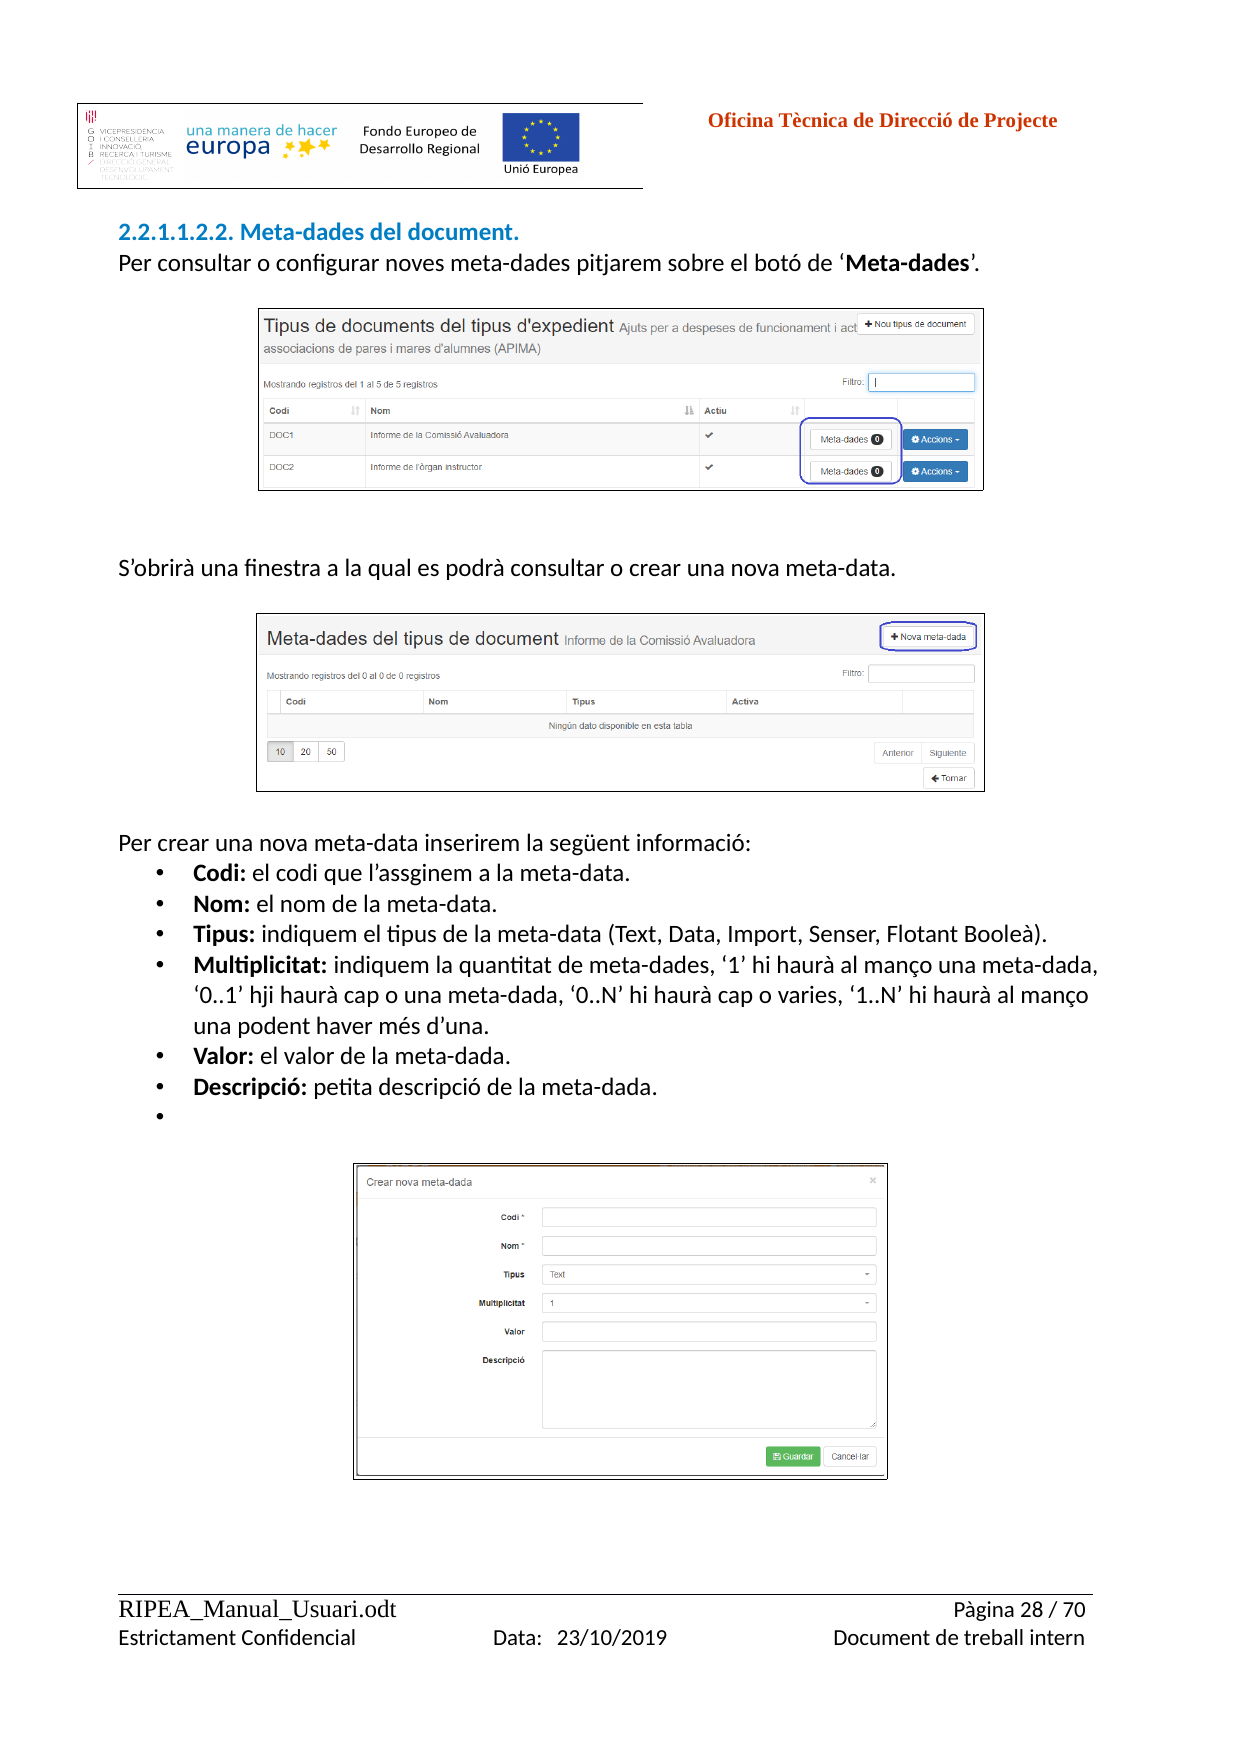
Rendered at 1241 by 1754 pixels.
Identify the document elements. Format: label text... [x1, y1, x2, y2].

list Multiplicitat: indiquem la quantitat de meta-dades, ‘1’ hi haurà al manço una meta-dada, ‘0..1’ hji haurà cap o una meta-dada, ‘0..N’ hi haurà cap o varies, ‘1..N’ hi haurà al manço una podent haver més d’una. [156, 949, 1122, 1040]
list Descripció: petita descripció de la meta-dada. [156, 1071, 1122, 1101]
picture [356, 1165, 885, 1476]
picture [82, 108, 178, 182]
picture [260, 311, 980, 488]
text Per consultar o configurar noves meta-dades pitjarem sobre el botó de ‘Meta-dades’. [118, 247, 1122, 277]
text S’obrirà una finestra a la qual es podrà consultar o crear una nova meta-data. [118, 552, 1122, 583]
text Per crear una nova meta-data inserirem la següent informació: [118, 827, 1122, 857]
list Valor: el valor de la meta-dada. [156, 1040, 1122, 1071]
list Codi: el codi que l’assginem a la meta-data. [156, 857, 1122, 888]
picture [184, 108, 585, 182]
list Nom: el nom de la meta-data. [156, 888, 1122, 918]
list Tipus: indiquem el tipus de la meta-data (Text, Data, Import, Senser, Flotant Booleà). [156, 918, 1122, 949]
subtitle 2.2.1.1.2.2. Meta-dades del document. [118, 216, 1122, 247]
picture [259, 616, 982, 789]
